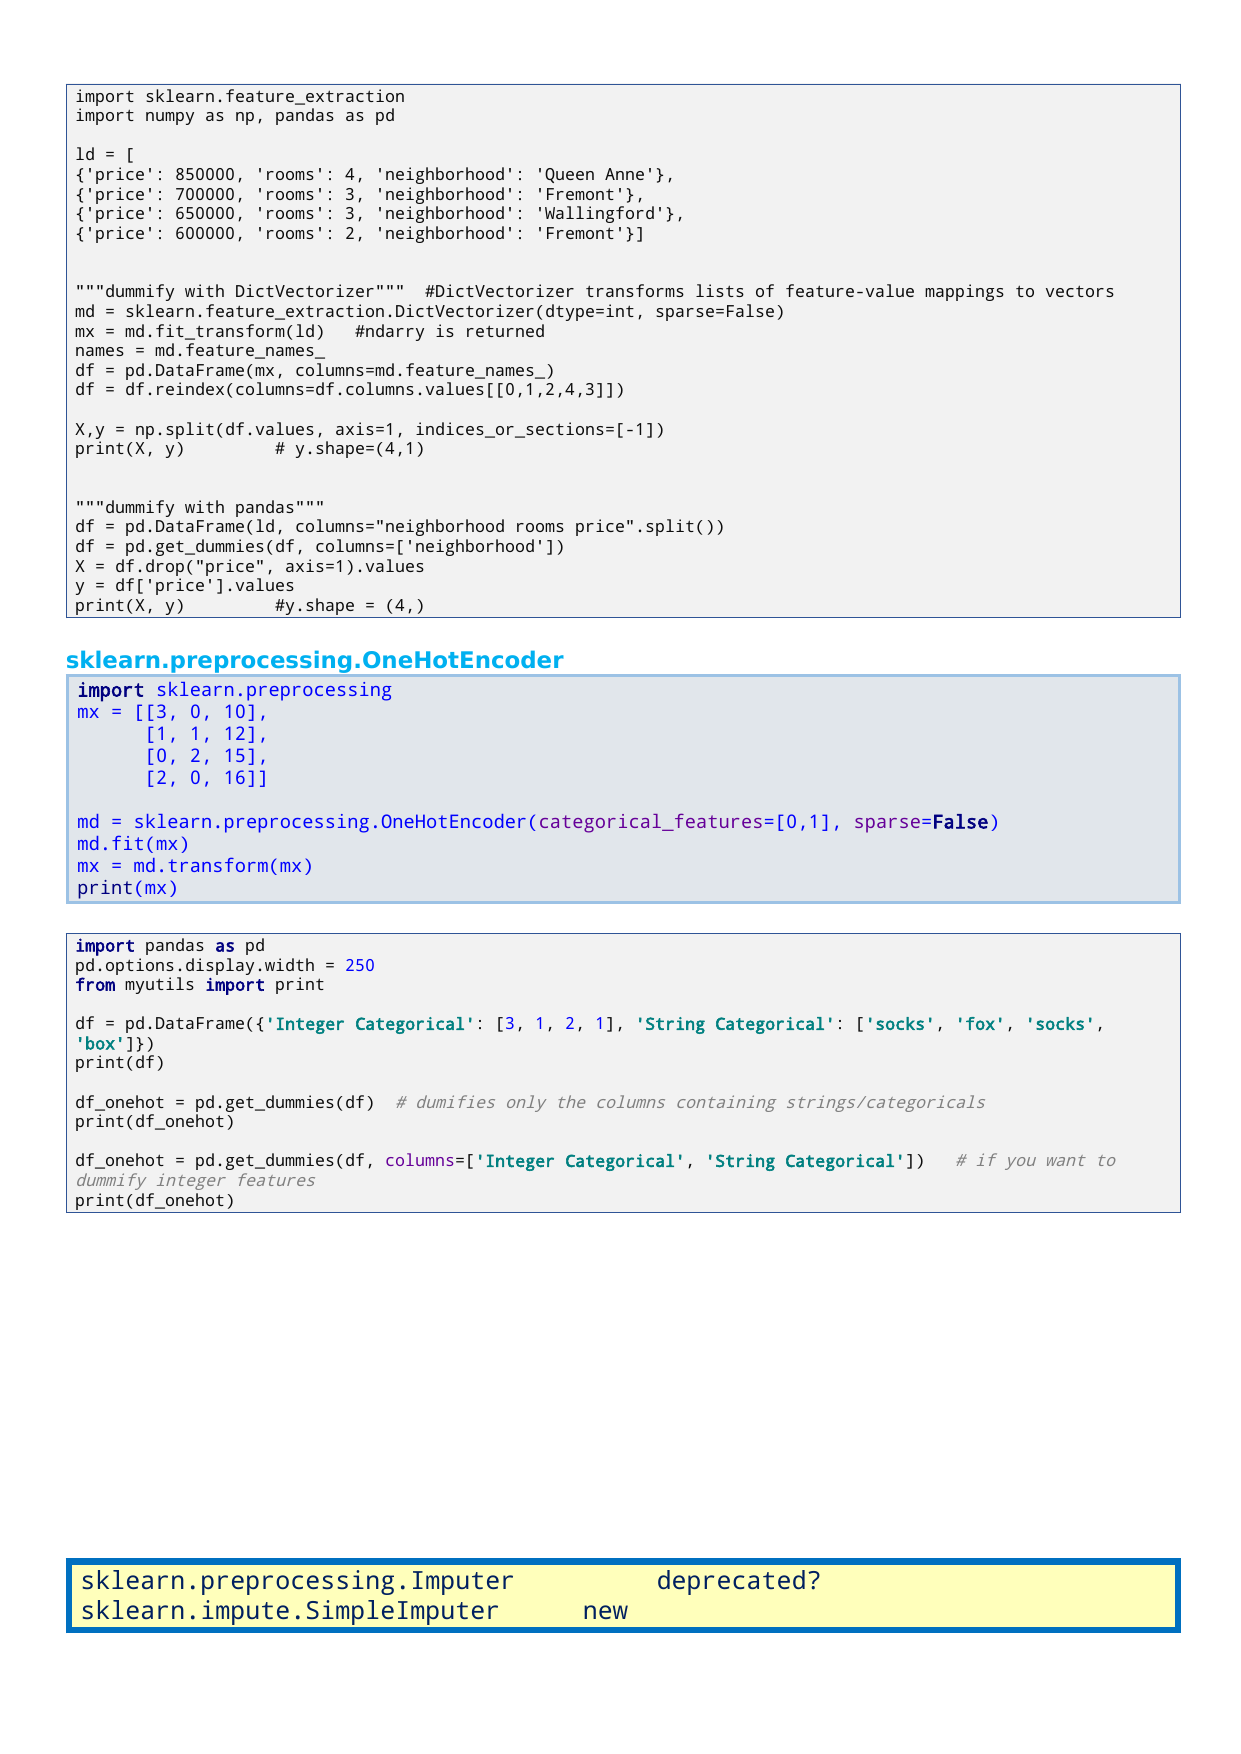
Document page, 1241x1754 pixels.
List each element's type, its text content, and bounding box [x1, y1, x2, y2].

text {'price': 850000, 'rooms': 4, 'neighborhood': 'Queen Anne'}, [67, 162, 1180, 181]
text names = md.feature_names_ [67, 338, 1180, 358]
text {'price': 700000, 'rooms': 3, 'neighborhood': 'Fremont'}, [67, 181, 1180, 201]
text import numpy as np, pandas as pd [67, 103, 1180, 123]
text md = sklearn.feature_extraction.DictVectorizer(dtype=int, sparse=False) [67, 299, 1180, 318]
text ld = [ [67, 142, 1180, 162]
text sklearn.preprocessing.Imputer deprecated? sklearn.impute.SimpleImputer new [72, 1565, 1175, 1627]
title sklearn.preprocessing.OneHotEncoder [66, 647, 1181, 674]
text mx = md.fit_transform(ld) #ndarry is returned [67, 318, 1180, 338]
text print(X, y) #y.shape = (4,) [67, 593, 1180, 617]
text df = pd.DataFrame(ld, columns="neighborhood rooms price".split()) [67, 514, 1180, 534]
text import sklearn.preprocessing mx = [[3, 0, 10], [1, 1, 12], [0, 2, 15], [2, 0, 16]] md = sklearn.preprocessing.OneHotEncoder(categorical_features=[0,1], sparse=False) md.fit(mx) mx = md.transform(mx) print(mx) [69, 677, 1178, 901]
text import sklearn.feature_extraction [67, 85, 1180, 103]
text df = pd.get_dummies(df, columns=['neighborhood']) [67, 534, 1180, 553]
text """dummify with DictVectorizer""" #DictVectorizer transforms lists of feature-value mappings to vectors [67, 279, 1180, 299]
text print(X, y) # y.shape=(4,1) [67, 436, 1180, 456]
text df = df.reindex(columns=df.columns.values[[0,1,2,4,3]]) [67, 377, 1180, 397]
text df = pd.DataFrame(mx, columns=md.feature_names_) [67, 358, 1180, 377]
text {'price': 600000, 'rooms': 2, 'neighborhood': 'Fremont'}] [67, 221, 1180, 240]
text import pandas as pd pd.options.display.width = 250 from myutils import print df = pd.DataFrame({'Integer Categorical': [3, 1, 2, 1], 'String Categorical': ['socks', 'fox', 'socks', 'box']}) print(df) df_onehot = pd.get_dummies(df) # dumifies only the columns containing strings/categoricals print(df_onehot) df_onehot = pd.get_dummies(df, columns=['Integer Categorical', 'String Categorical']) # if you want to dummify integer features print(df_onehot) [67, 934, 1180, 1212]
text X = df.drop("price", axis=1).values [67, 553, 1180, 573]
text {'price': 650000, 'rooms': 3, 'neighborhood': 'Wallingford'}, [67, 201, 1180, 221]
text """dummify with pandas""" [67, 495, 1180, 514]
text X,y = np.split(df.values, axis=1, indices_or_sections=[-1]) [67, 416, 1180, 436]
text y = df['price'].values [67, 573, 1180, 593]
